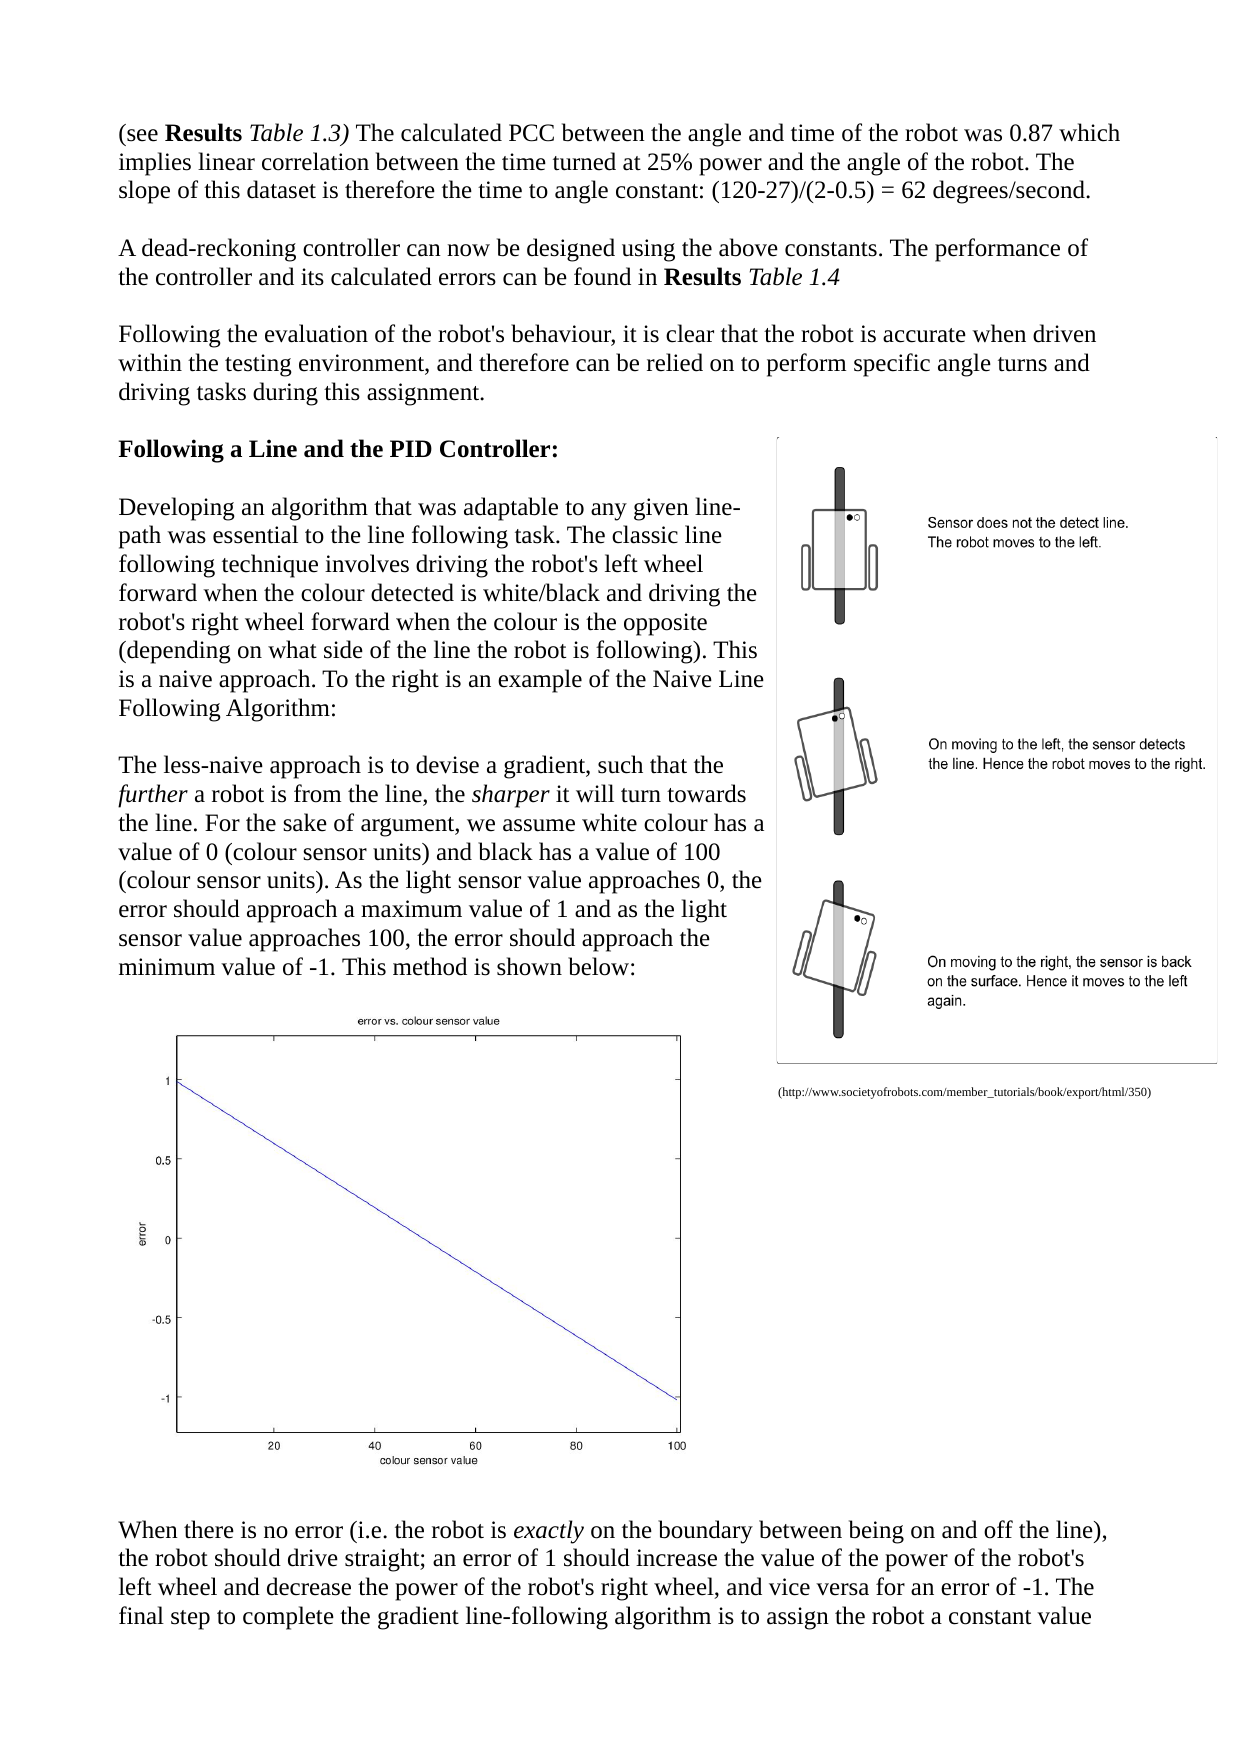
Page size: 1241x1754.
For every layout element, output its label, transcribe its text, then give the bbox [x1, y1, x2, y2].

text Developing an algorithm that was adaptable to any given line-path was essential to the line following task. The classic line following technique involves driving the robot's left wheel forward when the colour detected is white/black and driving the robot's right wheel forward when the colour is the opposite (depending on what side of the line the robot is following). This is a naive approach. To the right is an example of the Naive Line Following Algorithm: [118, 492, 776, 722]
picture [92, 999, 742, 1486]
text Following the evaluation of the robot's behaviour, it is clear that the robot is accurate when driven within the testing environment, and therefore can be relied on to perform specific angle turns and driving tasks during this assignment. [118, 319, 1122, 406]
text (see Results Table 1.3) The calculated PCC between the angle and time of the robot was 0.87 which implies linear correlation between the time turned at 25% power and the angle of the robot. The slope of this dataset is therefore the time to angle constant: (120-27)/(2-0.5) = 62 degrees/second. [118, 118, 1122, 204]
picture [776, 437, 1218, 1064]
text When there is no error (i.e. the robot is exactly on the boundary between being on and off the line), the robot should drive straight; an error of 1 should increase the value of the power of the robot's left wheel and decrease the power of the robot's right wheel, and vice versa for an error of -1. The final step to complete the gradient line-following algorithm is to assign the robot a constant value [118, 1515, 1122, 1630]
text Following a Line and the PID Controller: [118, 434, 1122, 463]
text The less-naive approach is to devise a gradient, such that the further a robot is from the line, the sharper it will turn towards the line. For the sake of argument, we assume white colour has a value of 0 (colour sensor units) and black has a value of 100 (colour sensor units). As the light sensor value approaches 0, the error should approach a maximum value of 1 and as the light sensor value approaches 100, the error should approach the minimum value of -1. This method is shown below: [118, 751, 776, 981]
text A dead-reckoning controller can now be designed using the above constants. The performance of the controller and its calculated errors can be found in Results Table 1.4 [118, 233, 1122, 291]
